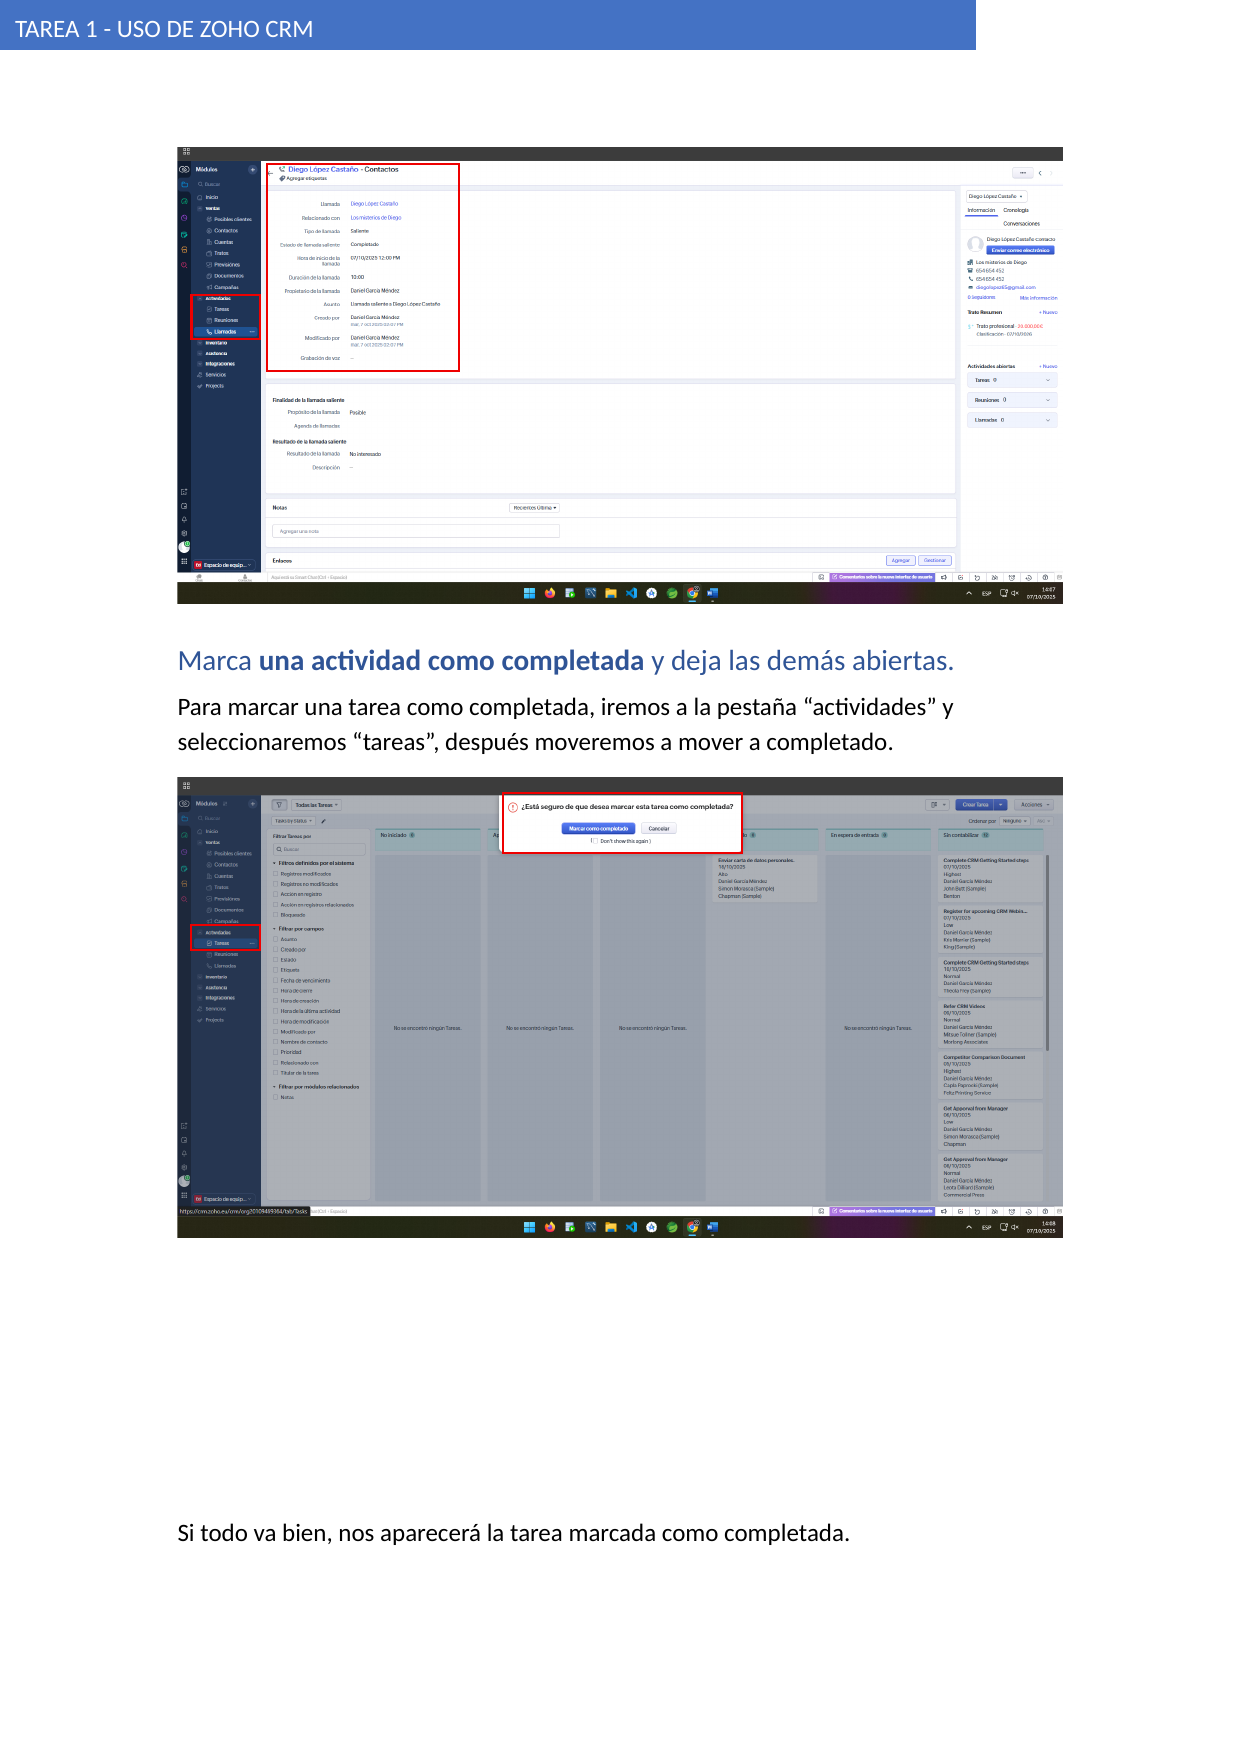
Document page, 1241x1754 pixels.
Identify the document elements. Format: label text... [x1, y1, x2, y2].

text Para marcar una tarea como completada, iremos a la pestaña “actividades” y seleccionaremos “tareas”, después moveremos a mover a completado. [177, 691, 1063, 756]
text Si todo va bien, nos aparecerá la tarea marcada como completada. [177, 1517, 1063, 1548]
subtitle Marca una actividad como completada y deja las demás abiertas. [177, 642, 1063, 677]
